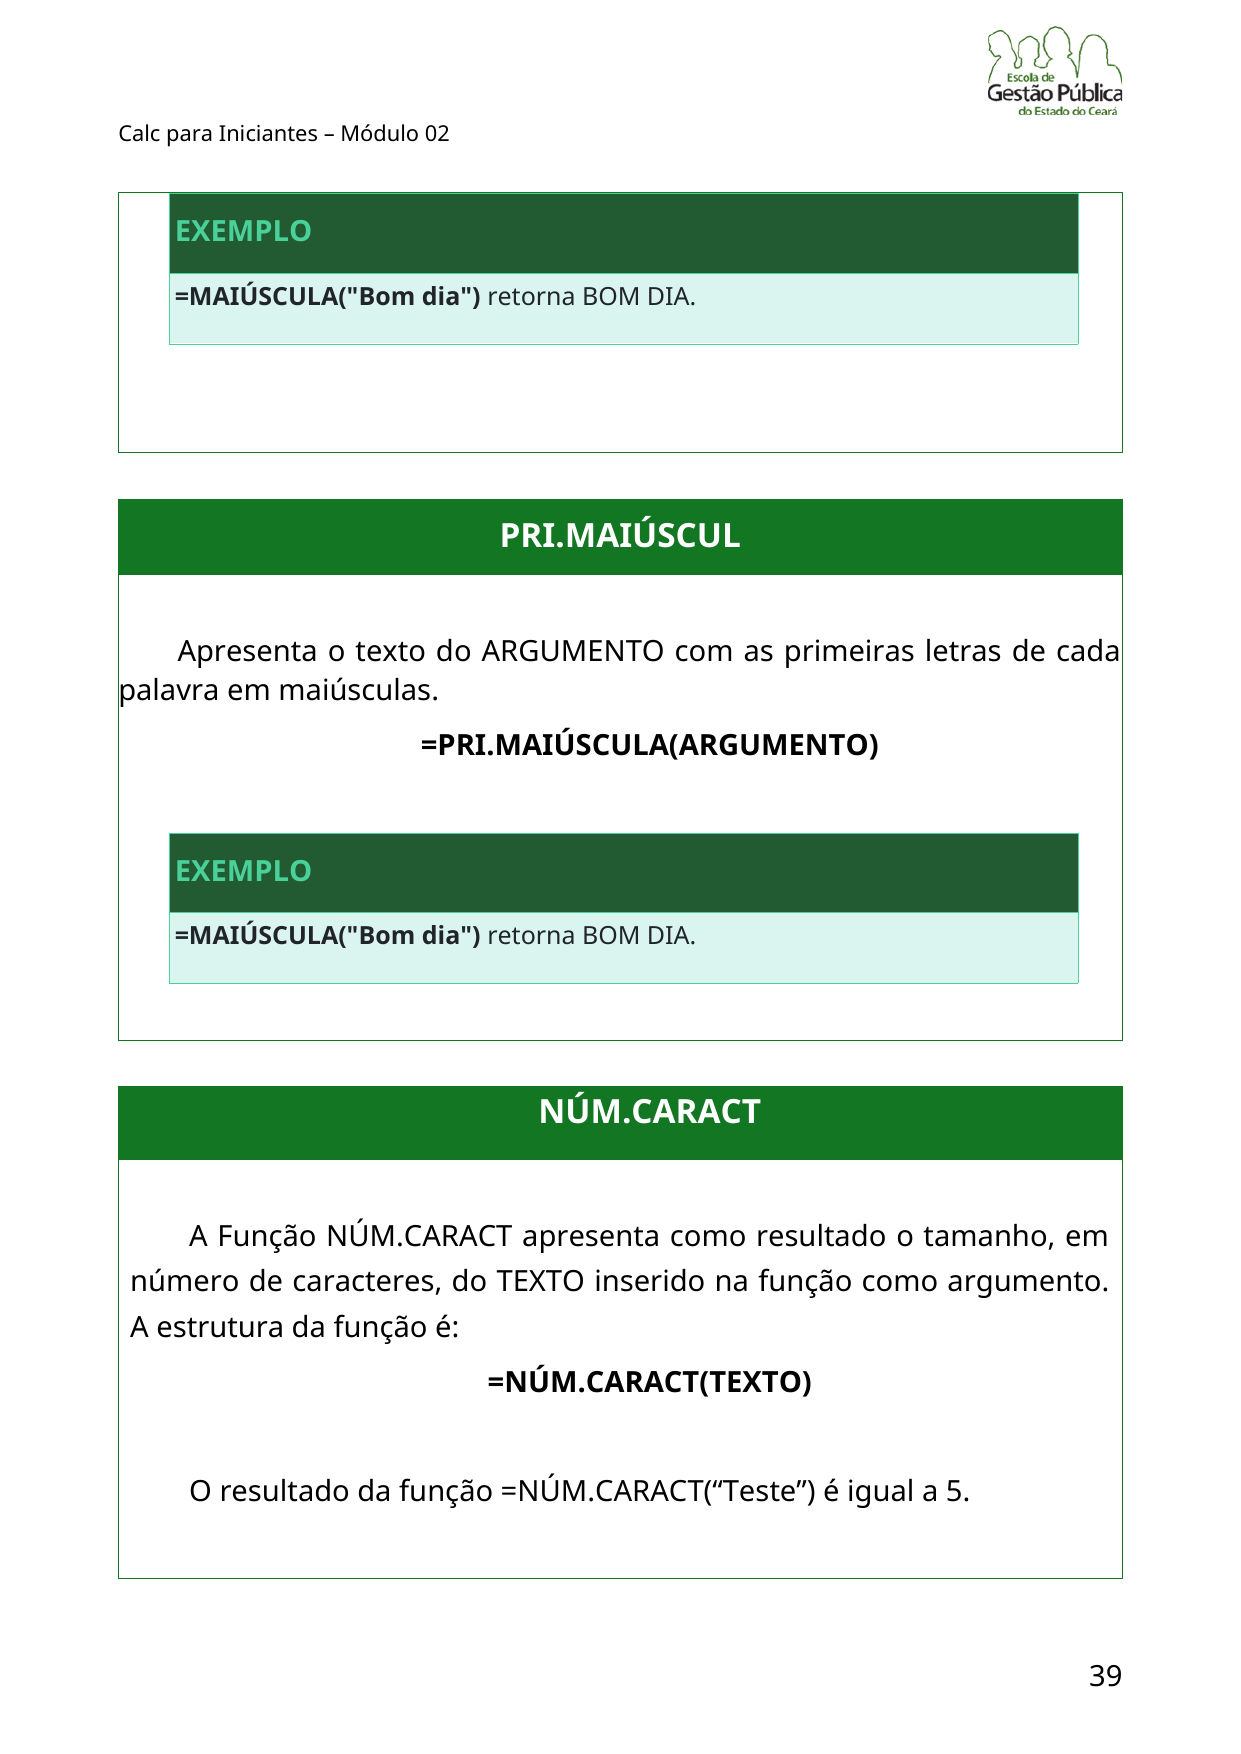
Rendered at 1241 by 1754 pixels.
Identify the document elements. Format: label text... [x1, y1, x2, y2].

table_cell =MAIÚSCULA("Bom dia") retorna BOM DIA. [170, 913, 1078, 983]
table_cell Apresenta o texto do ARGUMENTO com as primeiras letras de cada palavra em maiúsculas. =PRI.MAIÚSCULA(ARGUMENTO) [119, 575, 1122, 1040]
table_cell [119, 193, 1122, 452]
table_header NÚM.CARACT [119, 1088, 1122, 1159]
picture [118, 26, 1123, 115]
table_header PRI.MAIÚSCUL [119, 500, 1122, 574]
table_header EXEMPLO [170, 834, 1078, 912]
table_cell A Função NÚM.CARACT apresenta como resultado o tamanho, em número de caracteres, do TEXTO inserido na função como argumento. A estrutura da função é: =NÚM.CARACT(TEXTO) O resultado da função =NÚM.CARACT(“Teste”) é igual a 5. [119, 1160, 1122, 1578]
table_cell =MAIÚSCULA("Bom dia") retorna BOM DIA. [170, 274, 1078, 343]
table_header EXEMPLO [170, 194, 1078, 273]
